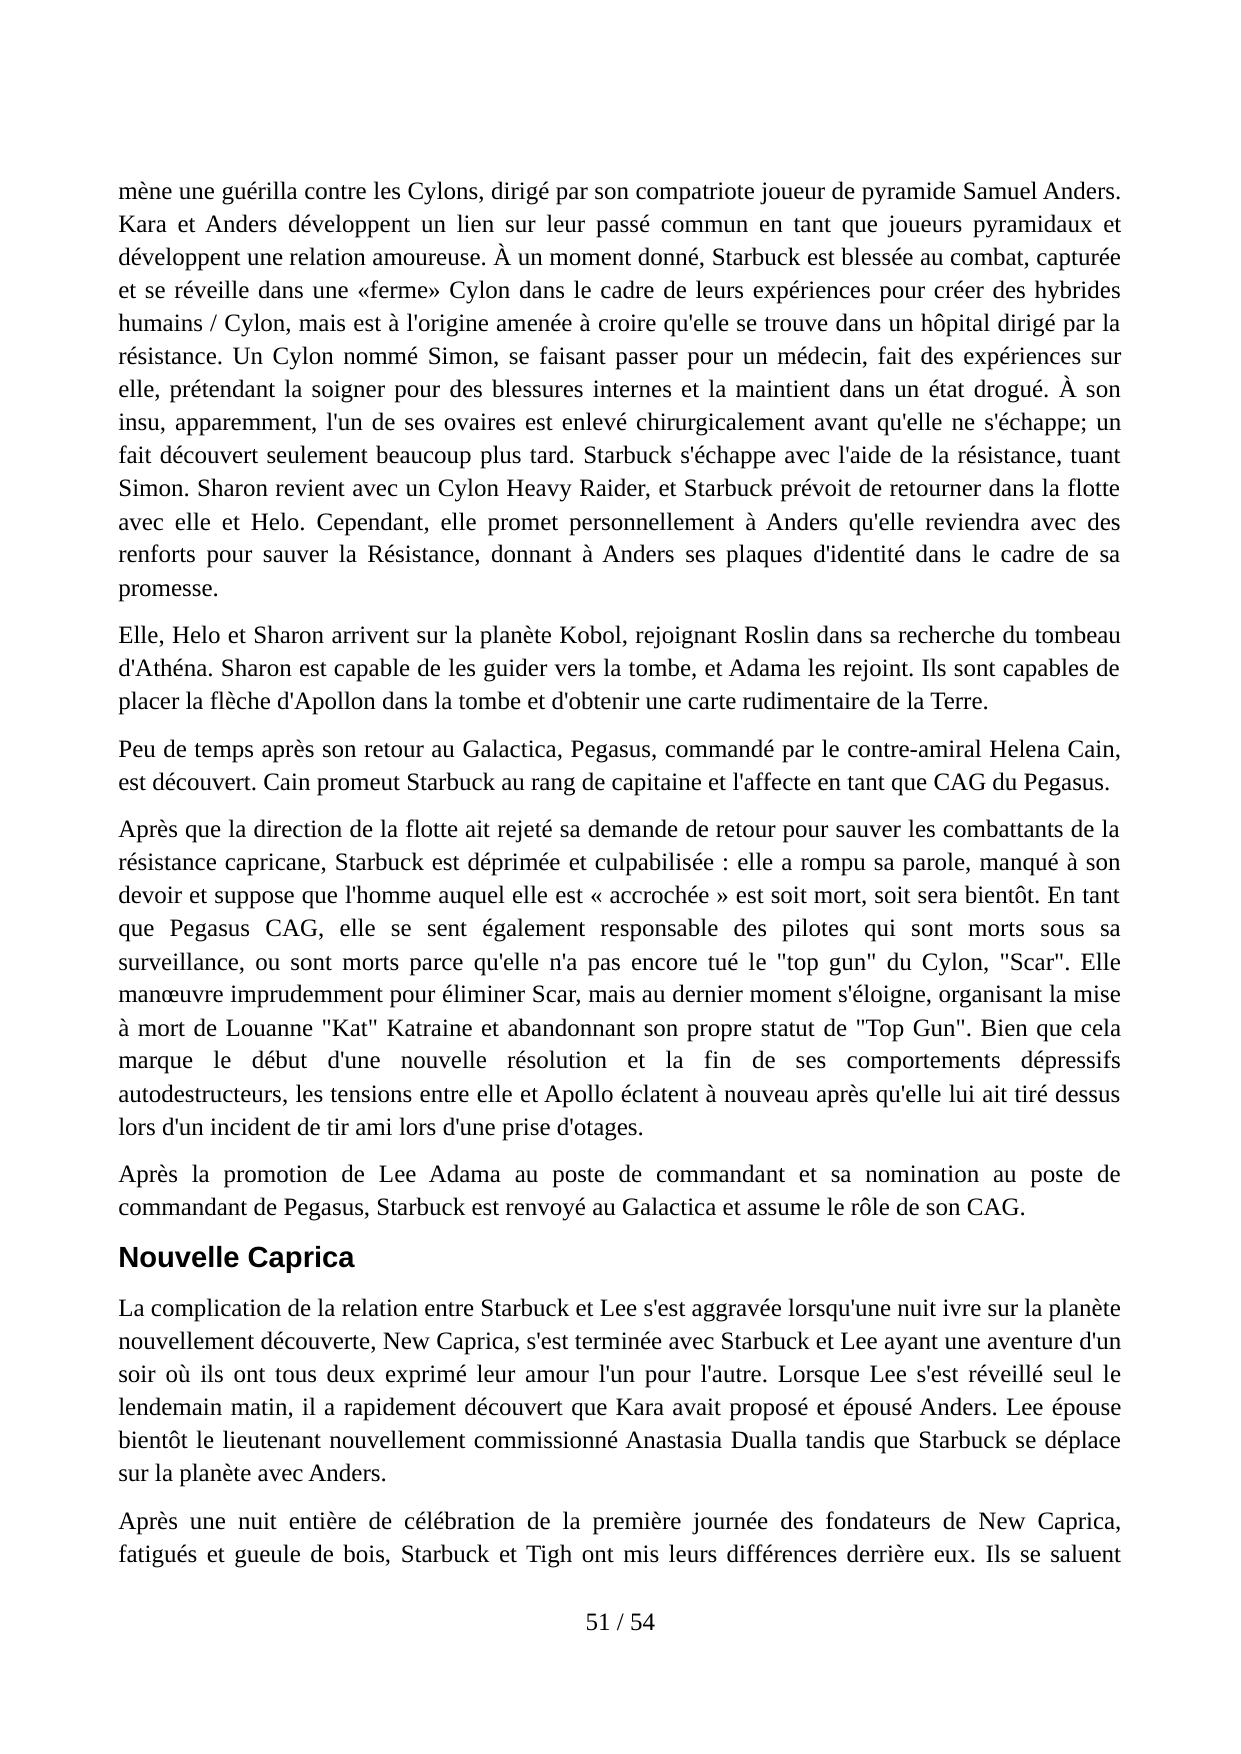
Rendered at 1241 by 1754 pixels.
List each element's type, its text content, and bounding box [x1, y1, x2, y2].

text Après une nuit entière de célébration de la première journée des fondateurs de New Caprica, fatigués et gueule de bois, Starbuck et Tigh ont mis leurs différences derrière eux. Ils se saluent [118, 1506, 1122, 1567]
text Peu de temps après son retour au Galactica, Pegasus, commandé par le contre-amiral Helena Cain, est découvert. Cain promeut Starbuck au rang de capitaine et l'affecte en tant que CAG du Pegasus. [118, 734, 1122, 796]
text Après la promotion de Lee Adama au poste de commandant et sa nomination au poste de commandant de Pegasus, Starbuck est renvoyé au Galactica et assume le rôle de son CAG. [118, 1159, 1122, 1221]
text La complication de la relation entre Starbuck et Lee s'est aggravée lorsqu'une nuit ivre sur la planète nouvellement découverte, New Caprica, s'est terminée avec Starbuck et Lee ayant une aventure d'un soir où ils ont tous deux exprimé leur amour l'un pour l'autre. Lorsque Lee s'est réveillé seul le lendemain matin, il a rapidement découvert que Kara avait proposé et épousé Anders. Lee épouse bientôt le lieutenant nouvellement commissionné Anastasia Dualla tandis que Starbuck se déplace sur la planète avec Anders. [118, 1293, 1122, 1487]
text mène une guérilla contre les Cylons, dirigé par son compatriote joueur de pyramide Samuel Anders. Kara et Anders développent un lien sur leur passé commun en tant que joueurs pyramidaux et développent une relation amoureuse. À un moment donné, Starbuck est blessée au combat, capturée et se réveille dans une «ferme» Cylon dans le cadre de leurs expériences pour créer des hybrides humains / Cylon, mais est à l'origine amenée à croire qu'elle se trouve dans un hôpital dirigé par la résistance. Un Cylon nommé Simon, se faisant passer pour un médecin, fait des expériences sur elle, prétendant la soigner pour des blessures internes et la maintient dans un état drogué. À son insu, apparemment, l'un de ses ovaires est enlevé chirurgicalement avant qu'elle ne s'échappe; un fait découvert seulement beaucoup plus tard. Starbuck s'échappe avec l'aide de la résistance, tuant Simon. Sharon revient avec un Cylon Heavy Raider, et Starbuck prévoit de retourner dans la flotte avec elle et Helo. Cependant, elle promet personnellement à Anders qu'elle reviendra avec des renforts pour sauver la Résistance, donnant à Anders ses plaques d'identité dans le cadre de sa promesse. [118, 176, 1122, 601]
text Nouvelle Caprica [118, 1240, 1122, 1273]
text Après que la direction de la flotte ait rejeté sa demande de retour pour sauver les combattants de la résistance capricane, Starbuck est déprimée et culpabilisée : elle a rompu sa parole, manqué à son devoir et suppose que l'homme auquel elle est « accrochée » est soit mort, soit sera bientôt. En tant que Pegasus CAG, elle se sent également responsable des pilotes qui sont morts sous sa surveillance, ou sont morts parce qu'elle n'a pas encore tué le "top gun" du Cylon, "Scar". Elle manœuvre imprudemment pour éliminer Scar, mais au dernier moment s'éloigne, organisant la mise à mort de Louanne "Kat" Katraine et abandonnant son propre statut de "Top Gun". Bien que cela marque le début d'une nouvelle résolution et la fin de ses comportements dépressifs autodestructeurs, les tensions entre elle et Apollo éclatent à nouveau après qu'elle lui ait tiré dessus lors d'un incident de tir ami lors d'une prise d'otages. [118, 814, 1122, 1140]
text Elle, Helo et Sharon arrivent sur la planète Kobol, rejoignant Roslin dans sa recherche du tombeau d'Athéna. Sharon est capable de les guider vers la tombe, et Adama les rejoint. Ils sont capables de placer la flèche d'Apollon dans la tombe et d'obtenir une carte rudimentaire de la Terre. [118, 620, 1122, 715]
